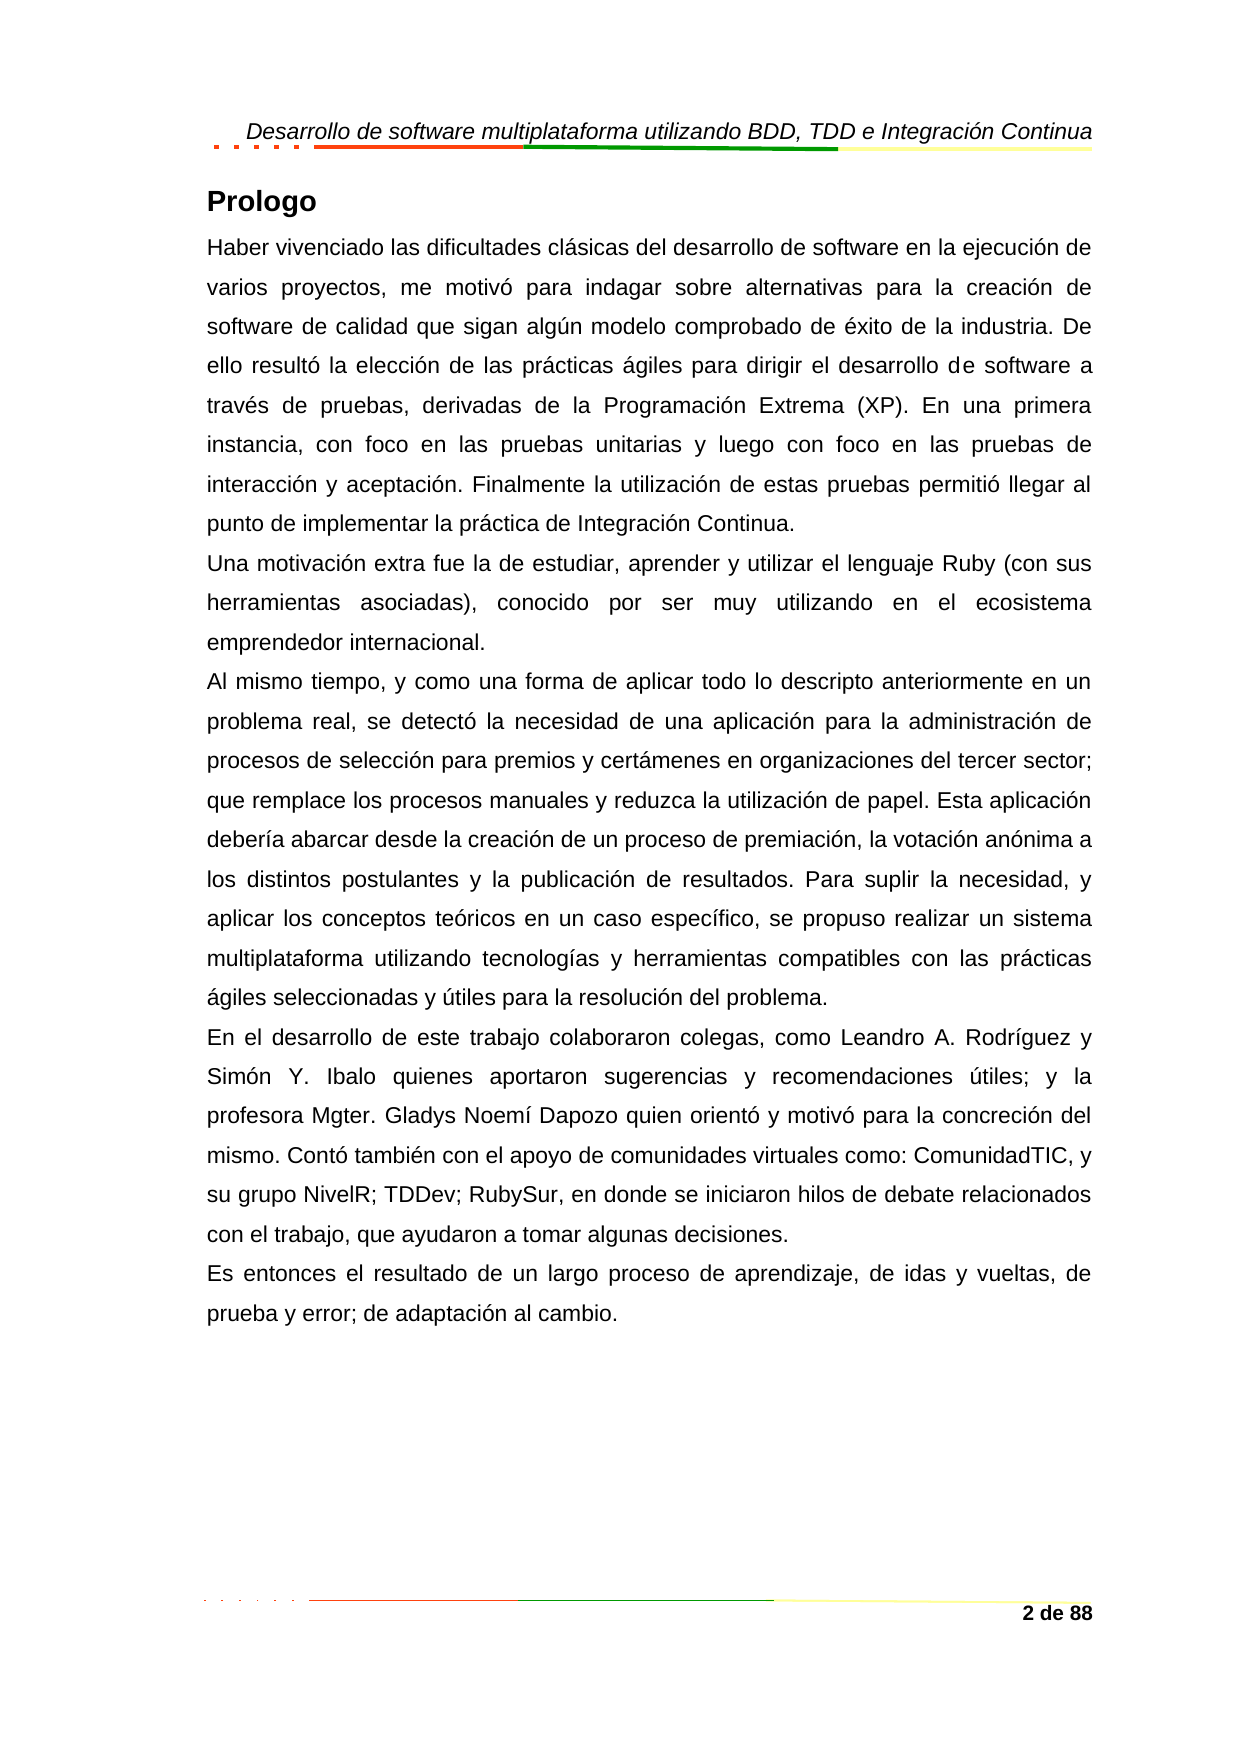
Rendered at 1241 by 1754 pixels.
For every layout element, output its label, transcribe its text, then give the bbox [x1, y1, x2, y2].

text Es entonces el resultado de un largo proceso de aprendizaje, de idas y vueltas, de prueba y error; de adaptación al cambio. [207, 1260, 1093, 1326]
text En el desarrollo de este trabajo colaboraron colegas, como Leandro A. Rodríguez y Simón Y. Ibalo quienes aportaron sugerencias y recomendaciones útiles; y la profesora Mgter. Gladys Noemí Dapozo quien orientó y motivó para la concreción del mismo. Contó también con el apoyo de comunidades virtuales como: ComunidadTIC, y su grupo NivelR; TDDev; RubySur, en donde se iniciaron hilos de debate relacionados con el trabajo, que ayudaron a tomar algunas decisiones. [207, 1023, 1093, 1247]
text Haber vivenciado las dificultades clásicas del desarrollo de software en la ejecución de varios proyectos, me motivó para indagar sobre alternativas para la creación de software de calidad que sigan algún modelo comprobado de éxito de la industria. De ello resultó la elección de las prácticas ágiles para dirigir el desarrollo de software a través de pruebas, derivadas de la Programación Extrema (XP). En una primera instancia, con foco en las pruebas unitarias y luego con foco en las pruebas de interacción y aceptación. Finalmente la utilización de estas pruebas permitió llegar al punto de implementar la práctica de Integración Continua. [207, 234, 1093, 537]
text Prologo [207, 184, 1093, 217]
text Al mismo tiempo, y como una forma de aplicar todo lo descripto anteriormente en un problema real, se detectó la necesidad de una aplicación para la administración de procesos de selección para premios y certámenes en organizaciones del tercer sector; que remplace los procesos manuales y reduzca la utilización de papel. Esta aplicación debería abarcar desde la creación de un proceso de premiación, la votación anónima a los distintos postulantes y la publicación de resultados. Para suplir la necesidad, y aplicar los conceptos teóricos en un caso específico, se propuso realizar un sistema multiplataforma utilizando tecnologías y herramientas compatibles con las prácticas ágiles seleccionadas y útiles para la resolución del problema. [207, 668, 1093, 1010]
text Una motivación extra fue la de estudiar, aprender y utilizar el lenguaje Ruby (con sus herramientas asociadas), conocido por ser muy utilizando en el ecosistema emprendedor internacional. [207, 550, 1093, 655]
